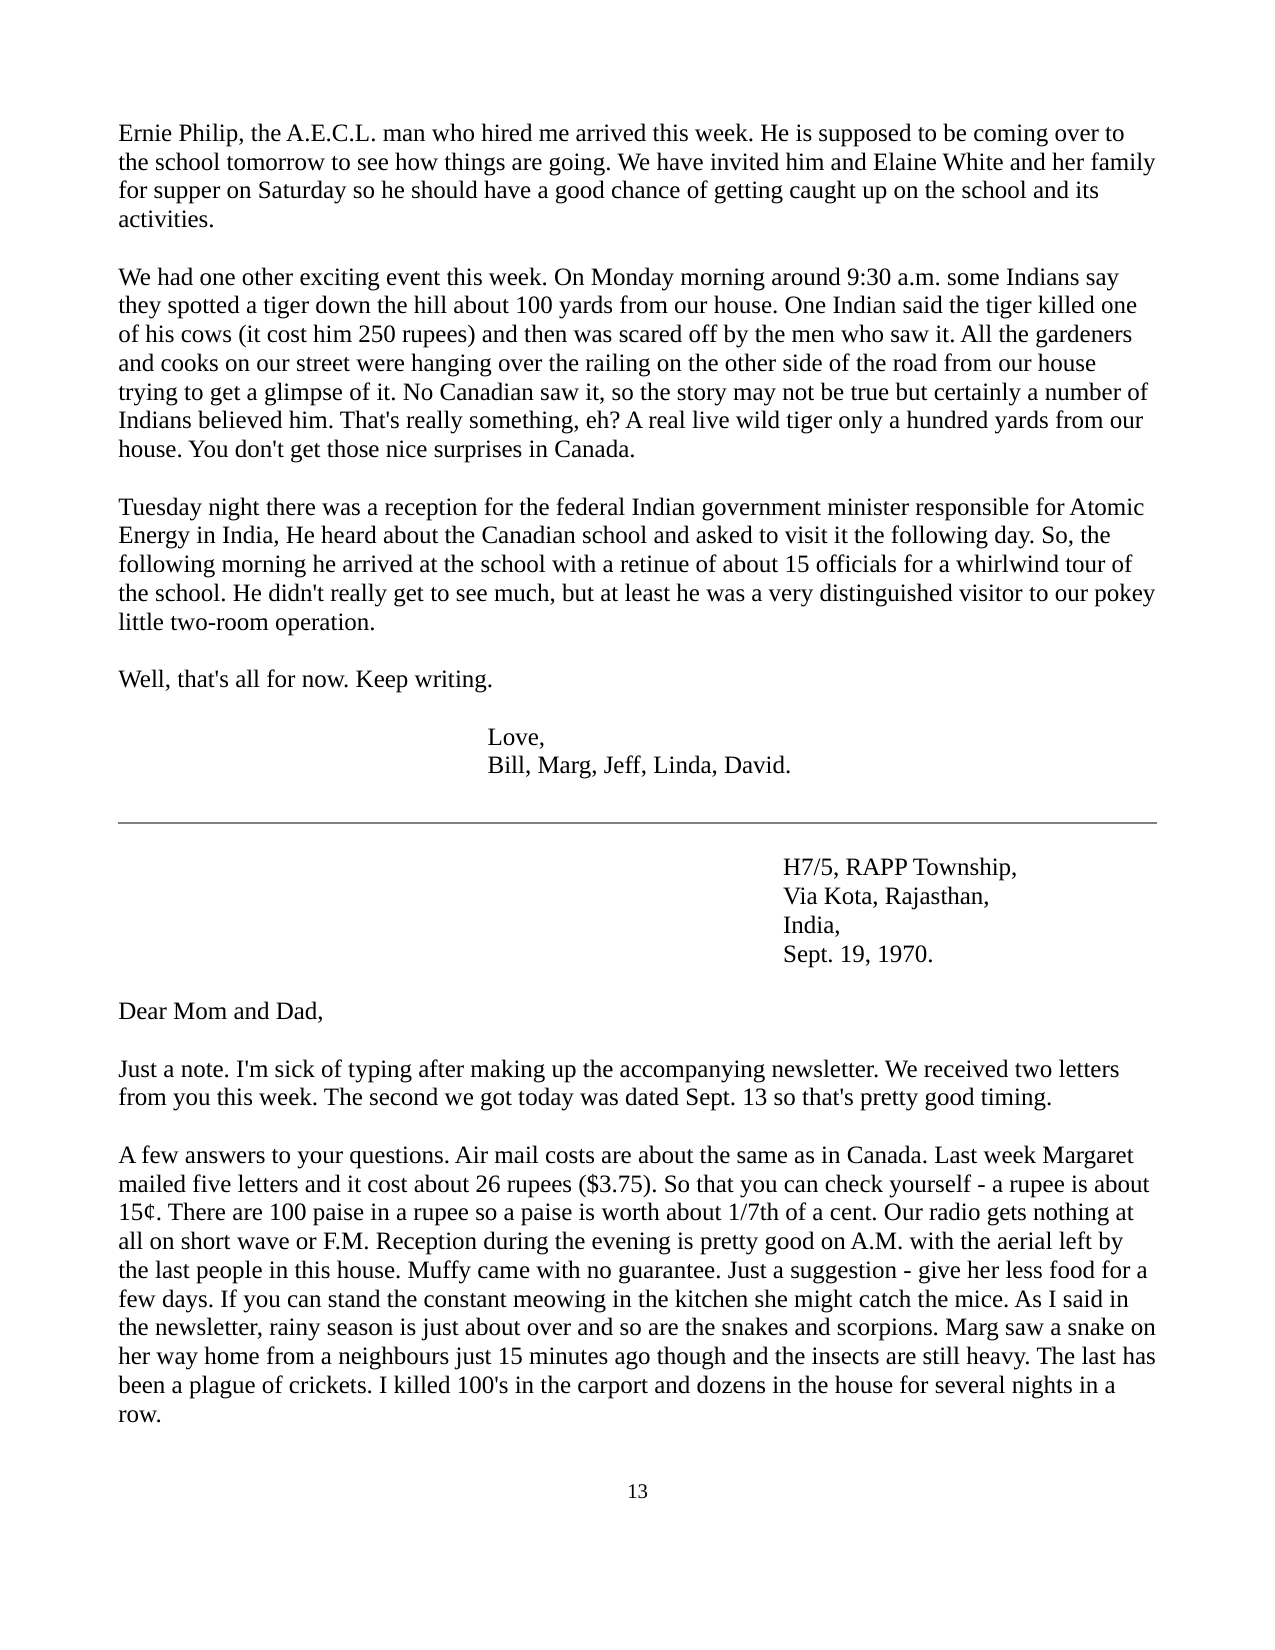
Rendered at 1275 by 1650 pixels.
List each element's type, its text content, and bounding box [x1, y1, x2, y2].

text Dear Mom and Dad, [118, 996, 1157, 1025]
text India, [118, 910, 1157, 939]
text Well, that's all for now. Keep writing. [118, 664, 1157, 693]
text H7/5, RAPP Township, [118, 852, 1157, 881]
text Ernie Philip, the A.E.C.L. man who hired me arrived this week. He is supposed to be coming over to the school tomorrow to see how things are going. We have invited him and Elaine White and her family for supper on Saturday so he should have a good chance of getting caught up on the school and its activities. [118, 118, 1157, 233]
text Sept. 19, 1970. [118, 939, 1157, 967]
text Bill, Marg, Jeff, Linda, David. [118, 751, 1157, 779]
text Just a note. I'm sick of typing after making up the accompanying newsletter. We received two letters from you this week. The second we got today was dated Sept. 13 so that's pretty good timing. [118, 1054, 1157, 1111]
text Via Kota, Rajasthan, [118, 881, 1157, 910]
text A few answers to your questions. Air mail costs are about the same as in Canada. Last week Margaret mailed five letters and it cost about 26 rupees ($3.75). So that you can check yourself - a rupee is about 15¢. There are 100 paise in a rupee so a paise is worth about 1/7th of a cent. Our radio gets nothing at all on short wave or F.M. Reception during the evening is pretty good on A.M. with the aerial left by the last people in this house. Muffy came with no guarantee. Just a suggestion - give her less food for a few days. If you can stand the constant meowing in the kitchen she might catch the mice. As I said in the newsletter, rainy season is just about over and so are the snakes and scorpions. Marg saw a snake on her way home from a neighbours just 15 minutes ago though and the insects are still heavy. The last has been a plague of crickets. I killed 100's in the carport and dozens in the house for several nights in a row. [118, 1140, 1157, 1427]
text Love, [118, 722, 1157, 751]
text We had one other exciting event this week. On Monday morning around 9:30 a.m. some Indians say they spotted a tiger down the hill about 100 yards from our house. One Indian said the tiger killed one of his cows (it cost him 250 rupees) and then was scared off by the men who saw it. All the gardeners and cooks on our street were hanging over the railing on the other side of the road from our house trying to get a glimpse of it. No Canadian saw it, so the story may not be true but certainly a number of Indians believed him. That's really something, eh? A real live wild tiger only a hundred yards from our house. You don't get those nice surprises in Canada. [118, 262, 1157, 463]
text Tuesday night there was a reception for the federal Indian government minister responsible for Atomic Energy in India, He heard about the Canadian school and asked to visit it the following day. So, the following morning he arrived at the school with a retinue of about 15 officials for a whirlwind tour of the school. He didn't really get to see much, but at least he was a very distinguished visitor to our pokey little two-room operation. [118, 492, 1157, 636]
